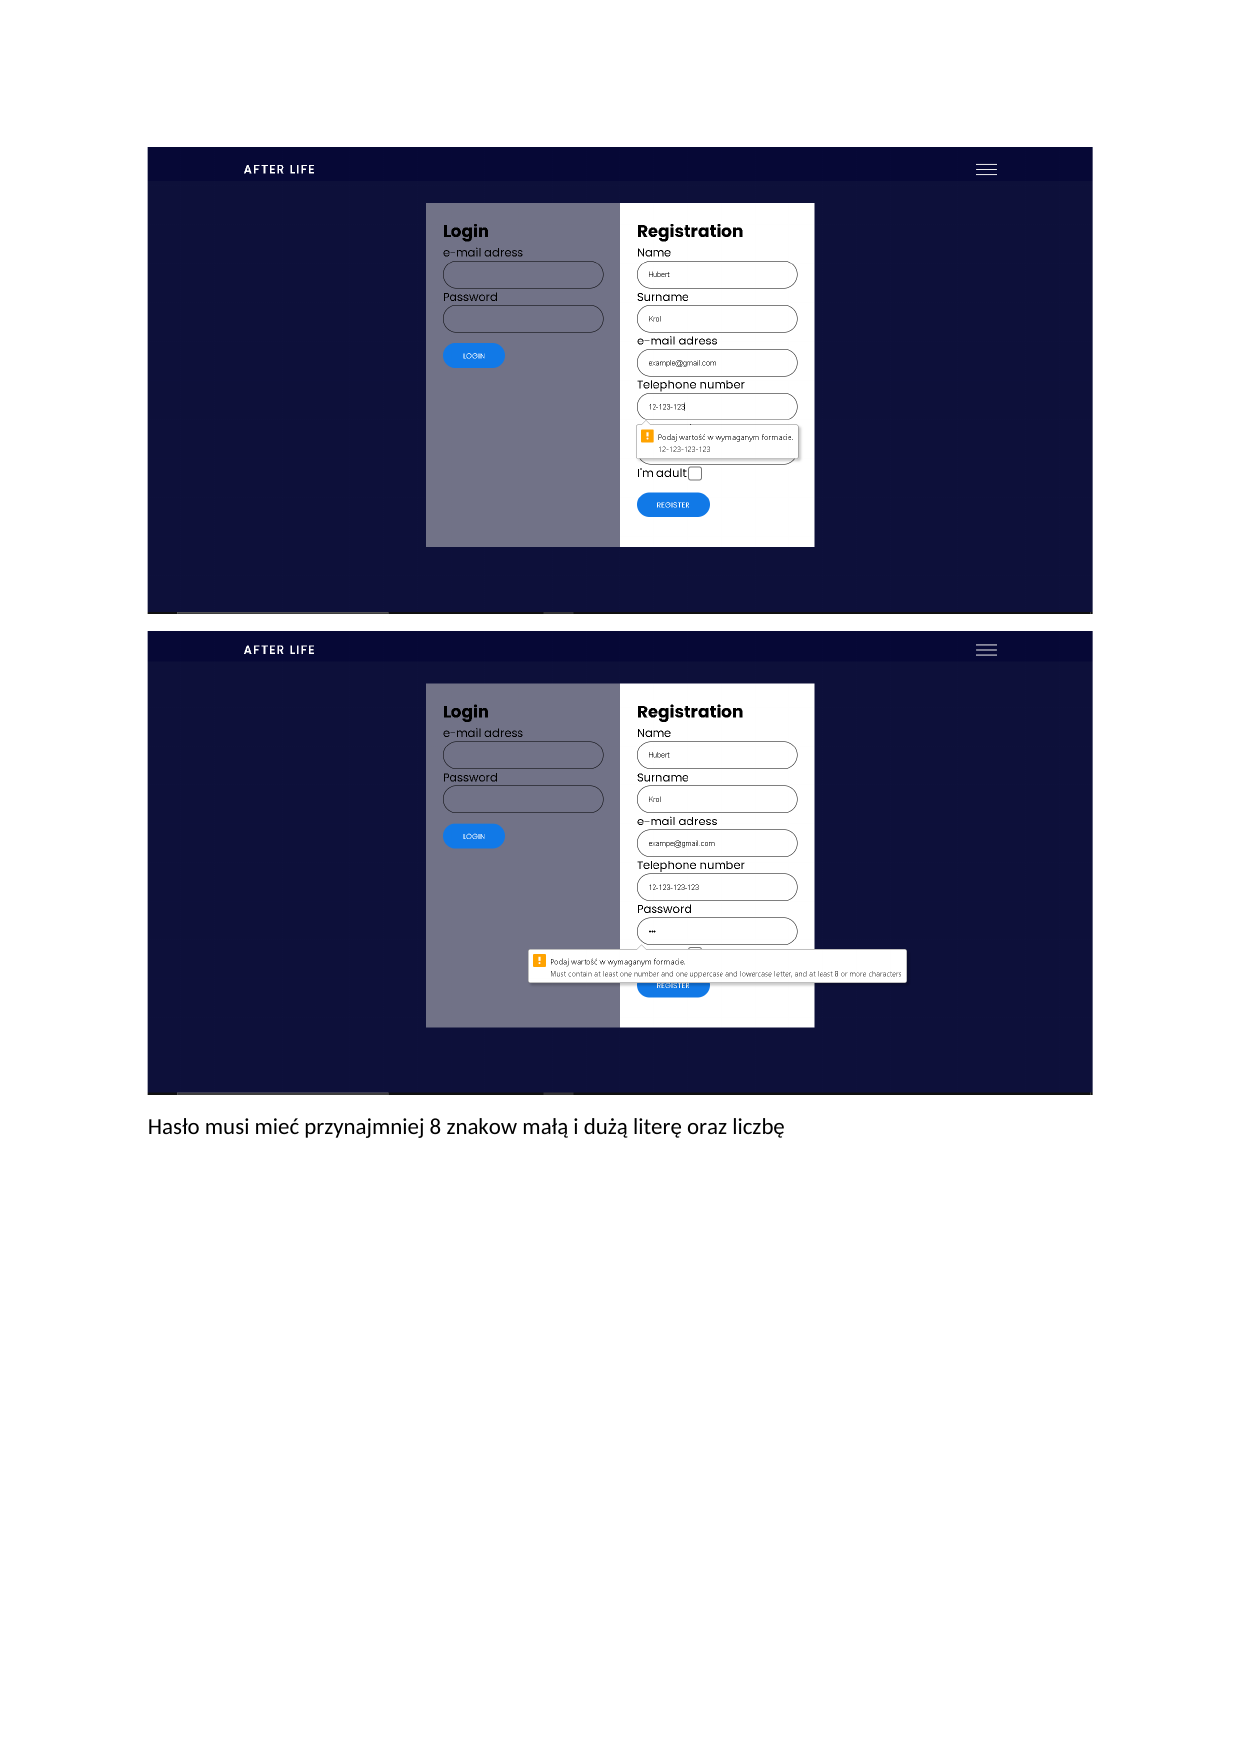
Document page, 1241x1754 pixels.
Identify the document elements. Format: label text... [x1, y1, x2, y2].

text Hasło musi mieć przynajmniej 8 znakow małą i dużą literę oraz liczbę [148, 1112, 1093, 1140]
